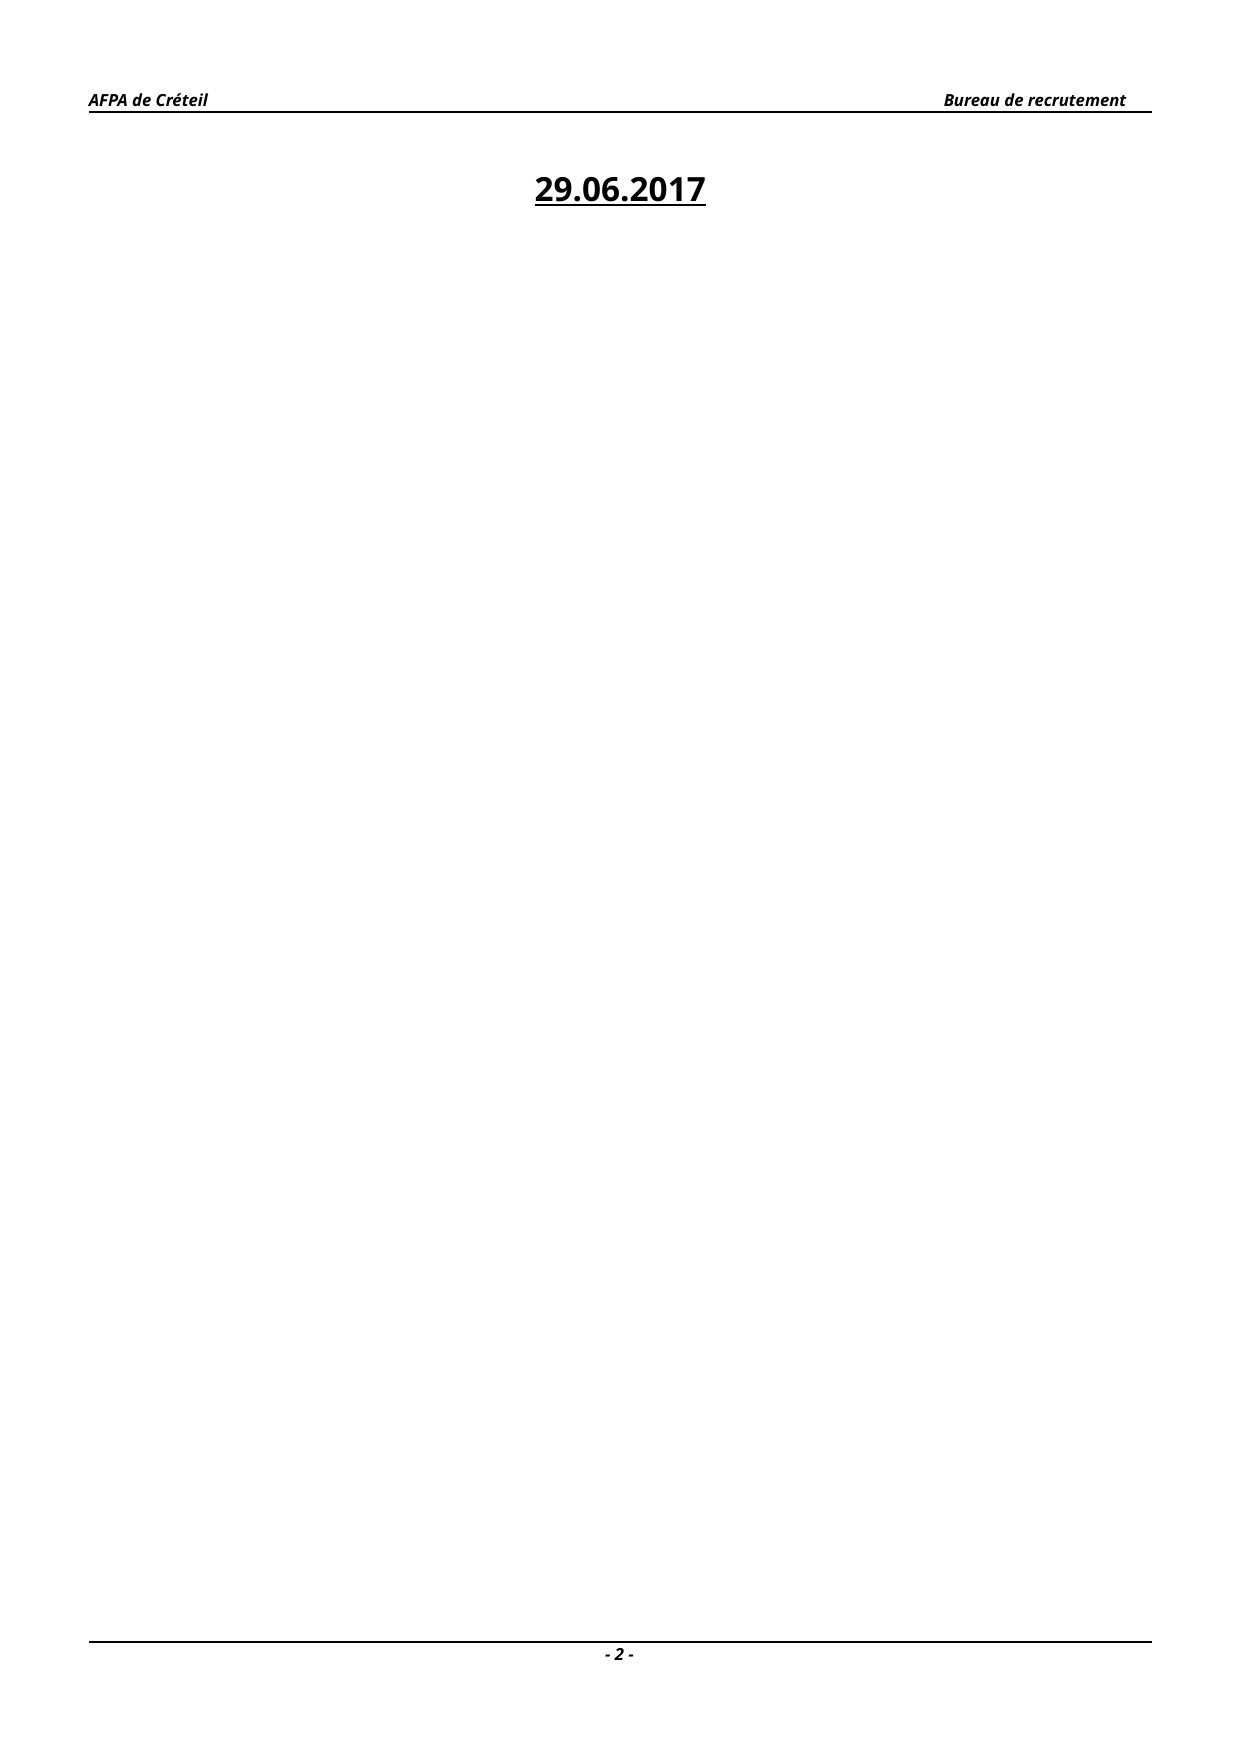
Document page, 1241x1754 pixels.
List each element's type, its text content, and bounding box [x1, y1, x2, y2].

text 29.06.2017 [88, 166, 1152, 211]
